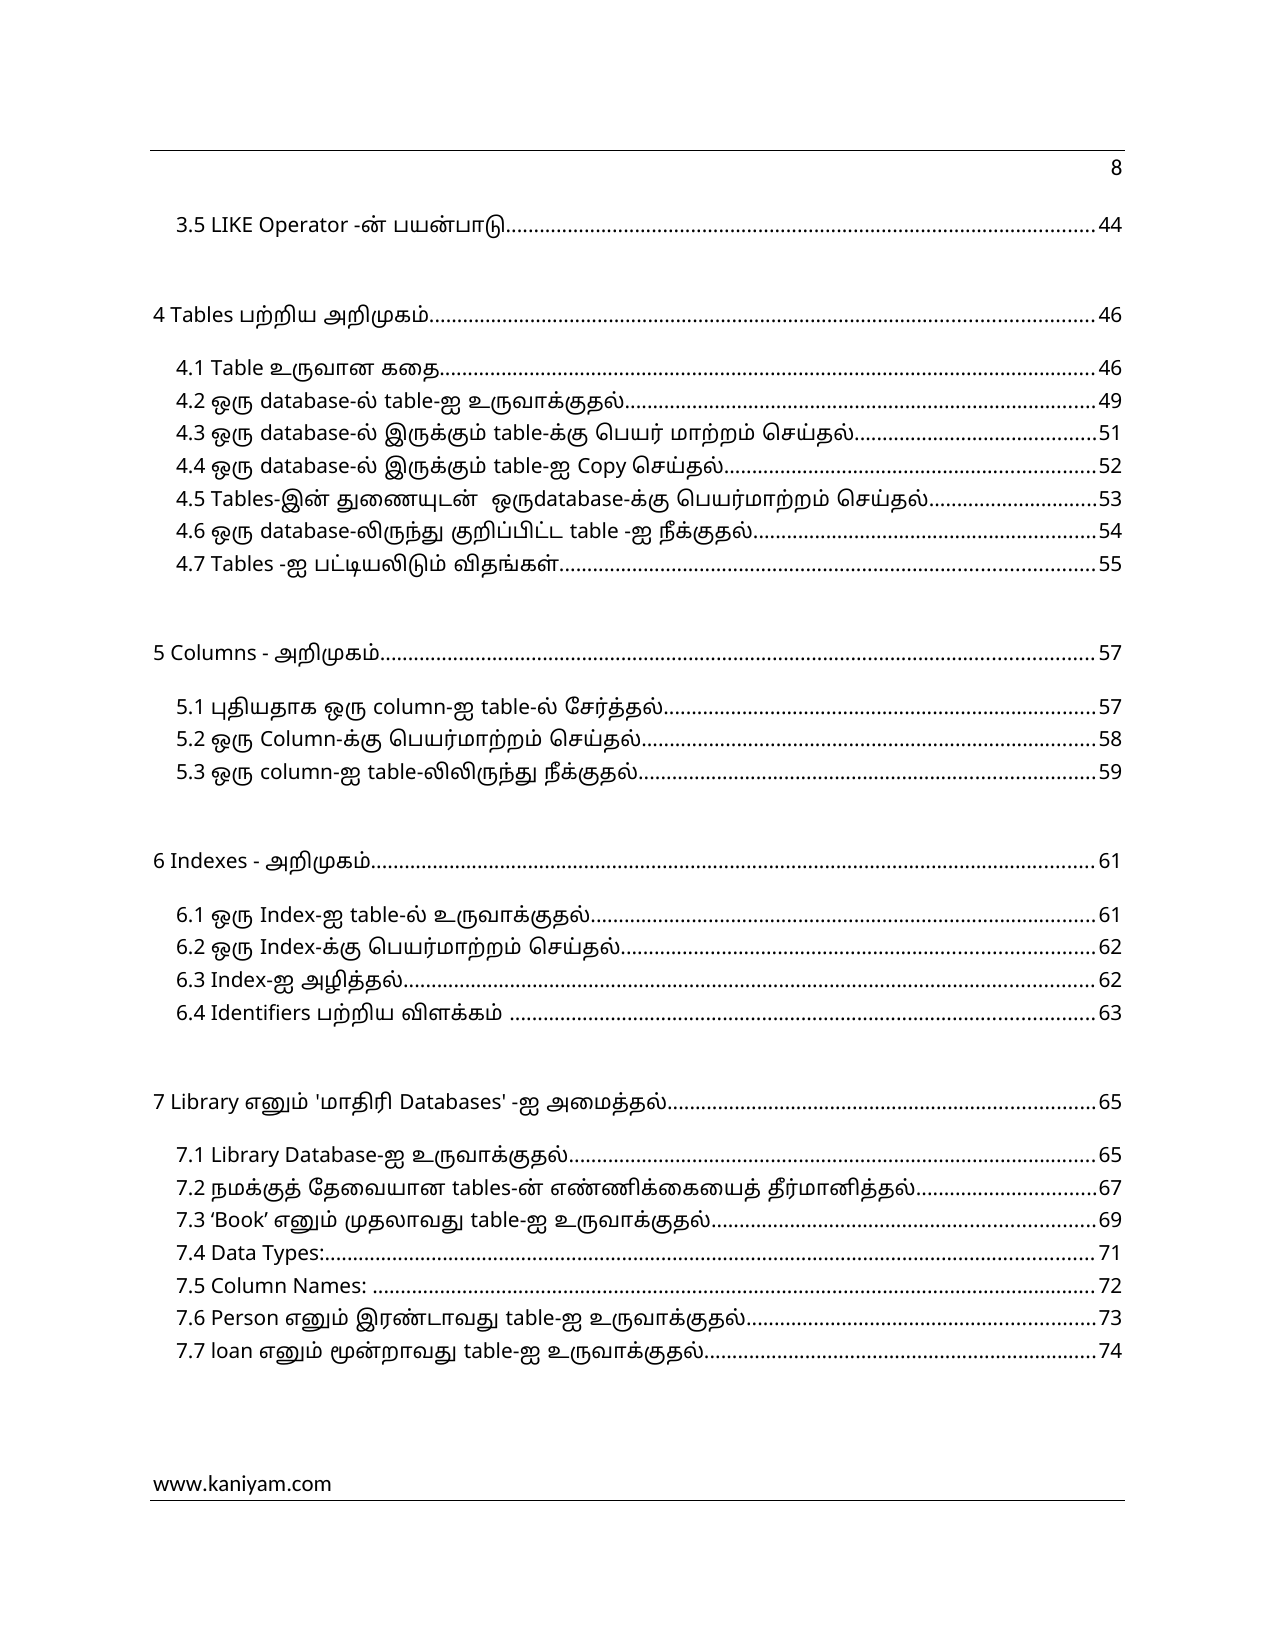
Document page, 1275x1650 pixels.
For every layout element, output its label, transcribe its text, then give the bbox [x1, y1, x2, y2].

text 4.1 Table உருவான கதை 46 [176, 353, 1122, 382]
text 7 Library எனும் 'மாதிரி Databases' -ஐ அமைத்தல் 65 [153, 1087, 1122, 1115]
text 4.6 ஒரு database-லிருந்து குறிப்பிட்ட table -ஐ நீக்குதல் 54 [176, 516, 1122, 545]
text 5 Columns - அறிமுகம் 57 [153, 638, 1122, 667]
text 4.2 ஒரு database-ல் table-ஐ உருவாக்குதல் 49 [176, 386, 1122, 414]
text 7.3 ‘Book’ எனும் முதலாவது table-ஐ உருவாக்குதல் 69 [176, 1206, 1122, 1234]
text 4 Tables பற்றிய அறிமுகம் 46 [153, 300, 1122, 328]
text 7.1 Library Database-ஐ உருவாக்குதல் 65 [176, 1140, 1122, 1169]
text 7.5 Column Names: 72 [176, 1271, 1122, 1299]
text 6.3 Index-ஐ அழித்தல் 62 [176, 965, 1122, 993]
text 6.2 ஒரு Index-க்கு பெயர்மாற்றம் செய்தல் 62 [176, 932, 1122, 961]
text 4.4 ஒரு database-ல் இருக்கும் table-ஐ Copy செய்தல் 52 [176, 451, 1122, 479]
text 6.1 ஒரு Index-ஐ table-ல் உருவாக்குதல் 61 [176, 900, 1122, 928]
text 5.3 ஒரு column-ஐ table-லிலிருந்து நீக்குதல் 59 [176, 757, 1122, 785]
text 7.2 நமக்குத் தேவையான tables-ன் எண்ணிக்கையைத் தீர்மானித்தல் 67 [176, 1173, 1122, 1201]
text 7.4 Data Types: 71 [176, 1238, 1122, 1267]
text 4.7 Tables -ஐ பட்டியலிடும் விதங்கள் 55 [176, 549, 1122, 577]
text 6 Indexes - அறிமுகம் 61 [153, 846, 1122, 875]
text 7.6 Person எனும் இரண்டாவது table-ஐ உருவாக்குதல் 73 [176, 1303, 1122, 1332]
text 5.2 ஒரு Column-க்கு பெயர்மாற்றம் செய்தல் 58 [176, 724, 1122, 753]
text 5.1 புதியதாக ஒரு column-ஐ table-ல் சேர்த்தல் 57 [176, 692, 1122, 720]
text 6.4 Identifiers பற்றிய விளக்கம் 63 [176, 998, 1122, 1026]
text 4.5 Tables-இன் துணையுடன் ஒருdatabase-க்கு பெயர்மாற்றம் செய்தல் 53 [176, 484, 1122, 512]
text 4.3 ஒரு database-ல் இருக்கும் table-க்கு பெயர் மாற்றம் செய்தல் 51 [176, 418, 1122, 447]
text 3.5 LIKE Operator -ன் பயன்பாடு 44 [176, 211, 1122, 239]
text 7.7 loan எனும் மூன்றாவது table-ஐ உருவாக்குதல் 74 [176, 1336, 1122, 1364]
